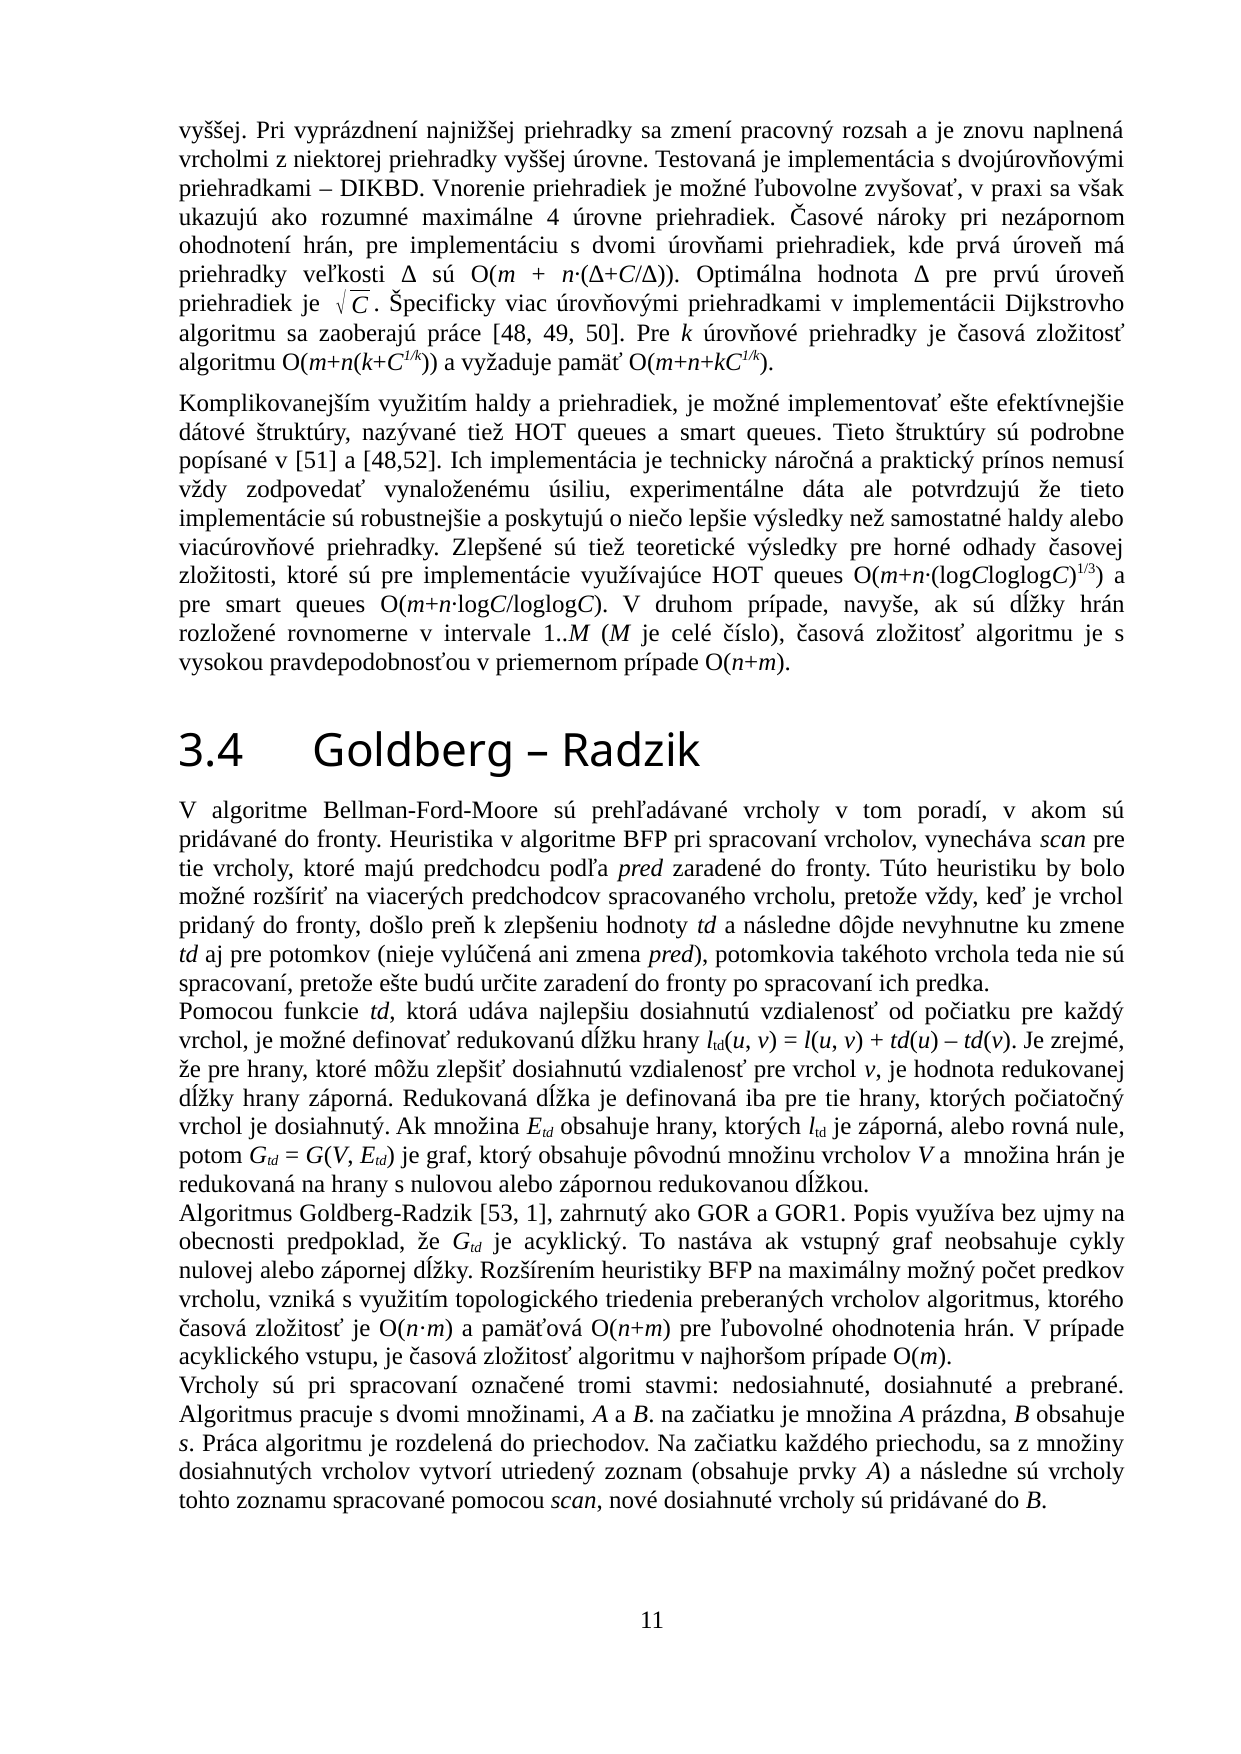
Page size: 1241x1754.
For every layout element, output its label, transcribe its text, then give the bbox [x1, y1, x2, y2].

text vyššej. Pri vyprázdnení najnižšej priehradky sa zmení pracovný rozsah a je znovu naplnená vrcholmi z niektorej priehradky vyššej úrovne. Testovaná je implementácia s dvojúrovňovými priehradkami – DIKBD. Vnorenie priehradiek je možné ľubovolne zvyšovať, v praxi sa však ukazujú ako rozumné maximálne 4 úrovne priehradiek. Časové nároky pri nezápornom ohodnotení hrán, pre implementáciu s dvomi úrovňami priehradiek, kde prvá úroveň má priehradky veľkosti ∆ sú O(m + n∙(∆+C/∆)). Optimálna hodnota ∆ pre prvú úroveň priehradiek je . Špecificky viac úrovňovými priehradkami v implementácii Dijkstrovho algoritmu sa zaoberajú práce [48, 49, 50]. Pre k úrovňové priehradky je časová zložitosť algoritmu O(m+n(k+C1/k)) a vyžaduje pamäť O(m+n+kC1/k). [178, 116, 1125, 375]
text V algoritme Bellman-Ford-Moore sú prehľadávané vrcholy v tom poradí, v akom sú pridávané do fronty. Heuristika v algoritme BFP pri spracovaní vrcholov, vynecháva scan pre tie vrcholy, ktoré majú predchodcu podľa pred zaradené do fronty. Túto heuristiku by bolo možné rozšíriť na viacerých predchodcov spracovaného vrcholu, pretože vždy, keď je vrchol pridaný do fronty, došlo preň k zlepšeniu hodnoty td a následne dôjde nevyhnutne ku zmene td aj pre potomkov (nieje vylúčená ani zmena pred), potomkovia takéhoto vrchola teda nie sú spracovaní, pretože ešte budú určite zaradení do fronty po spracovaní ich predka. [178, 795, 1125, 996]
subtitle Goldberg – Radzik [178, 718, 1125, 780]
text Algoritmus Goldberg-Radzik [53, 1], zahrnutý ako GOR a GOR1. Popis využíva bez ujmy na obecnosti predpoklad, že Gtd je acyklický. To nastáva ak vstupný graf neobsahuje cykly nulovej alebo zápornej dĺžky. Rozšírením heuristiky BFP na maximálny možný počet predkov vrcholu, vzniká s využitím topologického triedenia preberaných vrcholov algoritmus, ktorého časová zložitosť je O(n·m) a pamäťová O(n+m) pre ľubovolné ohodnotenia hrán. V prípade acyklického vstupu, je časová zložitosť algoritmu v najhoršom prípade O(m). [178, 1198, 1125, 1370]
text Pomocou funkcie td, ktorá udáva najlepšiu dosiahnutú vzdialenosť od počiatku pre každý vrchol, je možné definovať redukovanú dĺžku hrany ltd(u, v) = l(u, v) + td(u) – td(v). Je zrejmé, že pre hrany, ktoré môžu zlepšiť dosiahnutú vzdialenosť pre vrchol v, je hodnota redukovanej dĺžky hrany záporná. Redukovaná dĺžka je definovaná iba pre tie hrany, ktorých počiatočný vrchol je dosiahnutý. Ak množina Etd obsahuje hrany, ktorých ltd je záporná, alebo rovná nule, potom Gtd = G(V, Etd) je graf, ktorý obsahuje pôvodnú množinu vrcholov V a množina hrán je redukovaná na hrany s nulovou alebo zápornou redukovanou dĺžkou. [178, 996, 1125, 1198]
text Komplikovanejším využitím haldy a priehradiek, je možné implementovať ešte efektívnejšie dátové štruktúry, nazývané tiež HOT queues a smart queues. Tieto štruktúry sú podrobne popísané v [51] a [48,52]. Ich implementácia je technicky náročná a praktický prínos nemusí vždy zodpovedať vynaloženému úsiliu, experimentálne dáta ale potvrdzujú že tieto implementácie sú robustnejšie a poskytujú o niečo lepšie výsledky než samostatné haldy alebo viacúrovňové priehradky. Zlepšené sú tiež teoretické výsledky pre horné odhady časovej zložitosti, ktoré sú pre implementácie využívajúce HOT queues O(m+n∙(logCloglogC)1/3) a pre smart queues O(m+n∙logC/loglogC). V druhom prípade, navyše, ak sú dĺžky hrán rozložené rovnomerne v intervale 1..M (M je celé číslo), časová zložitosť algoritmu je s vysokou pravdepodobnosťou v priemernom prípade O(n+m). [178, 388, 1125, 675]
text Vrcholy sú pri spracovaní označené tromi stavmi: nedosiahnuté, dosiahnuté a prebrané. Algoritmus pracuje s dvomi množinami, A a B. na začiatku je množina A prázdna, B obsahuje s. Práca algoritmu je rozdelená do priechodov. Na začiatku každého priechodu, sa z množiny dosiahnutých vrcholov vytvorí utriedený zoznam (obsahuje prvky A) a následne sú vrcholy tohto zoznamu spracované pomocou scan, nové dosiahnuté vrcholy sú pridávané do B. [178, 1370, 1125, 1514]
